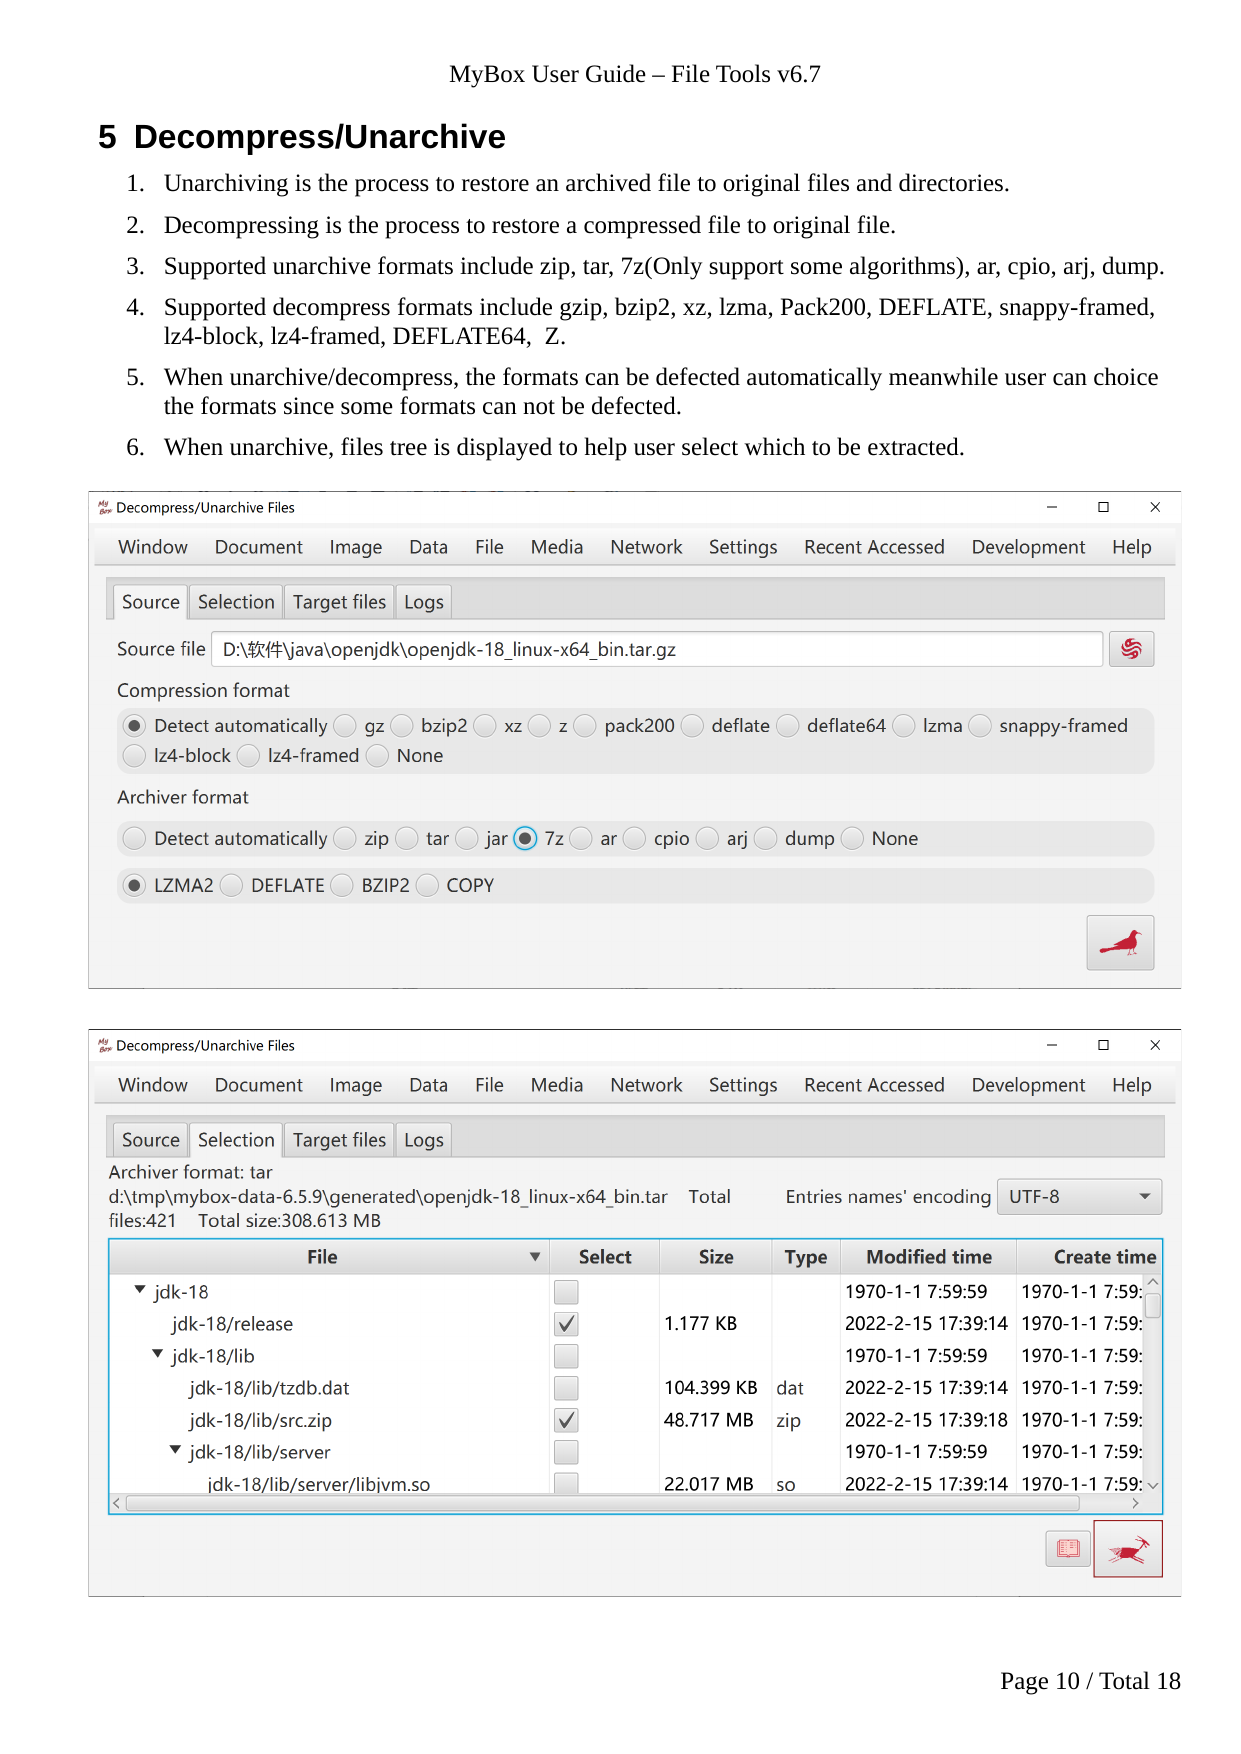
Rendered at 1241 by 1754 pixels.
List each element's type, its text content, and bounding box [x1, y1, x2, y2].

list Supported decompress formats include gzip, bzip2, xz, lzma, Pack200, DEFLATE, snappy-framed, lz4-block, lz4-framed, DEFLATE64, Z. [126, 292, 1181, 350]
list Unarchiving is the process to restore an archived file to original files and directories. [126, 168, 1181, 197]
picture [88, 491, 1182, 989]
picture [88, 1029, 1182, 1597]
list When unarchive/decompress, the formats can be defected automatically meanwhile user can choice the formats since some formats can not be defected. [126, 362, 1181, 420]
list Decompressing is the process to restore a compressed file to original file. [126, 210, 1181, 238]
list Supported unarchive formats include zip, tar, 7z(Only support some algorithms), ar, cpio, arj, dump. [126, 251, 1181, 280]
list When unarchive, files tree is displayed to help user select which to be extracted. [126, 432, 1181, 461]
subtitle Decompress/Unarchive [88, 117, 1181, 156]
